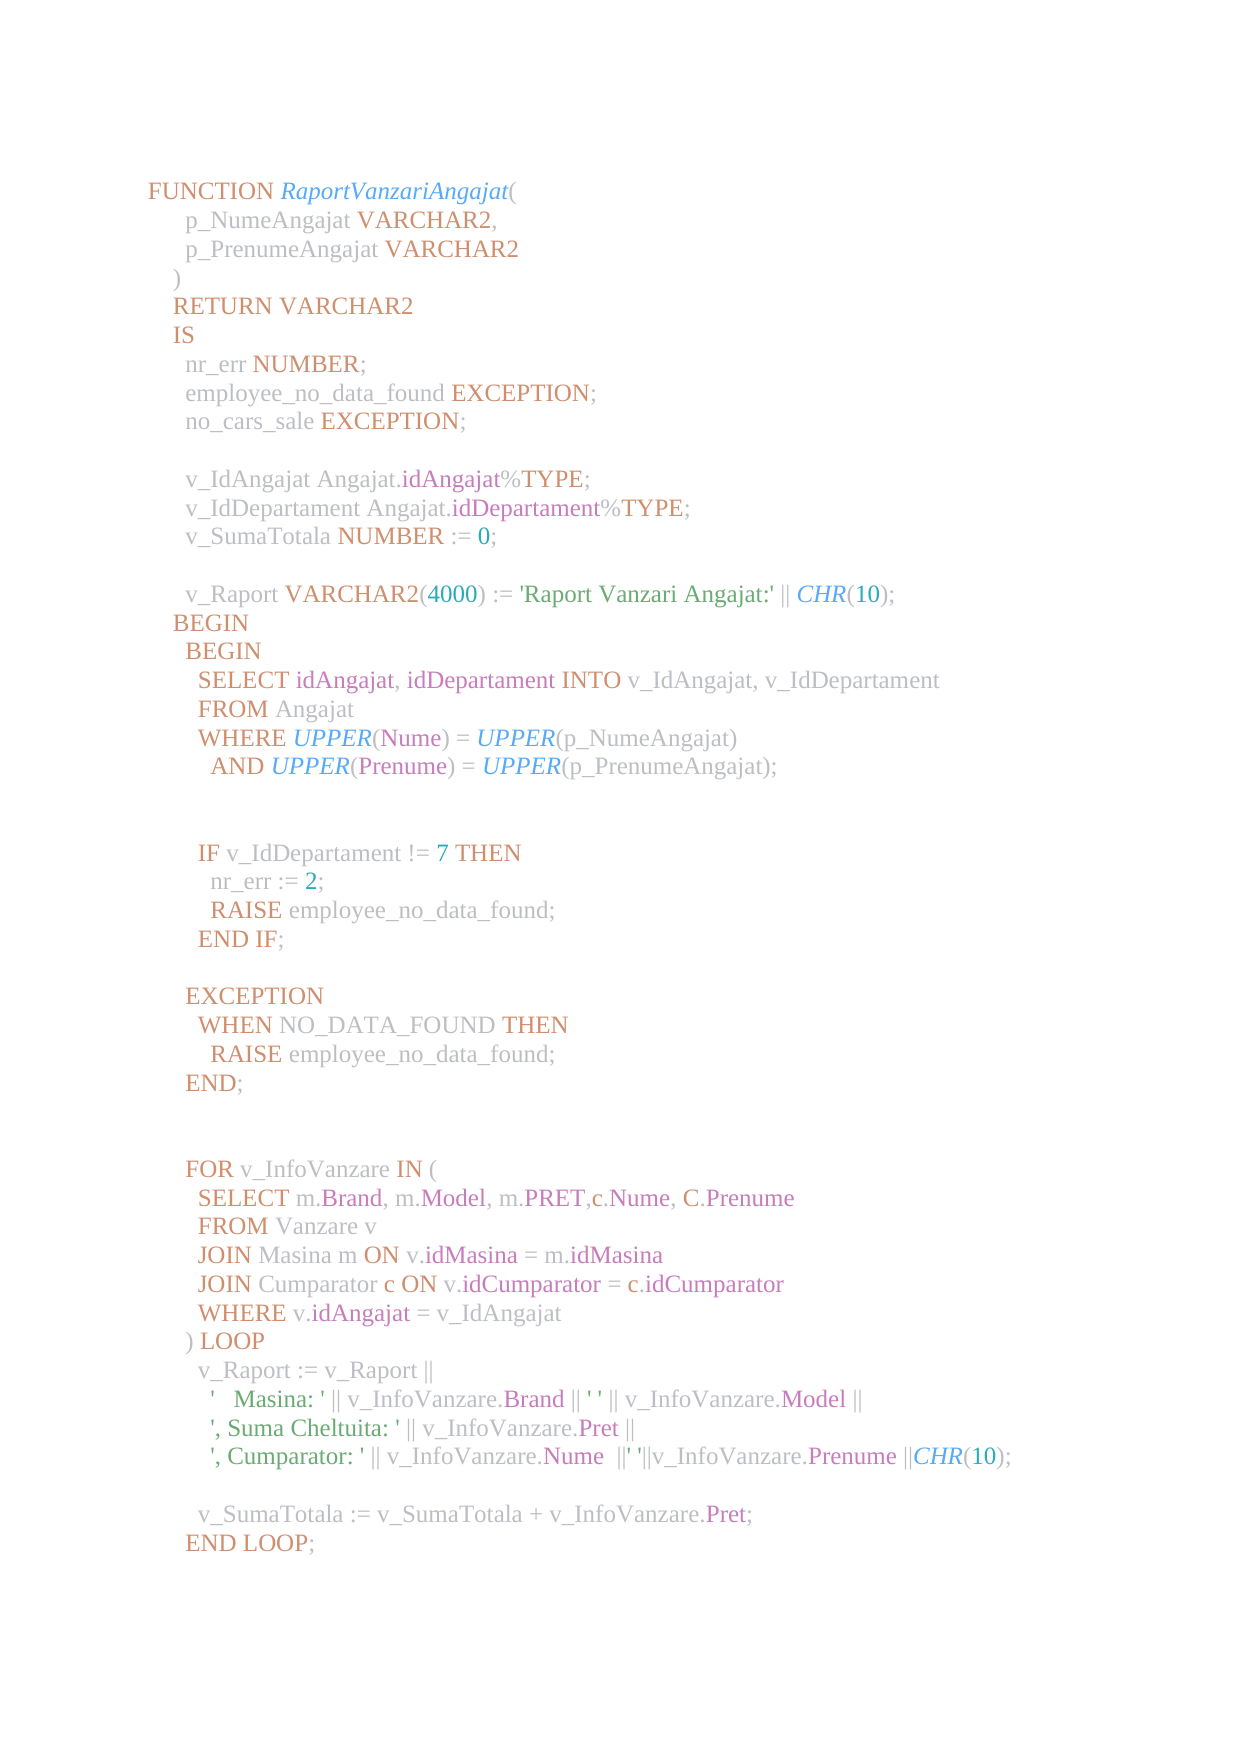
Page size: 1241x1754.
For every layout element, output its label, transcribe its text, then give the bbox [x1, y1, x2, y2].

text FUNCTION RaportVanzariAngajat( p_NumeAngajat VARCHAR2, p_PrenumeAngajat VARCHAR2 ) RETURN VARCHAR2 IS nr_err NUMBER; employee_no_data_found EXCEPTION; no_cars_sale EXCEPTION; v_IdAngajat Angajat.idAngajat%TYPE; v_IdDepartament Angajat.idDepartament%TYPE; v_SumaTotala NUMBER := 0; v_Raport VARCHAR2(4000) := 'Raport Vanzari Angajat:' || CHR(10); BEGIN BEGIN SELECT idAngajat, idDepartament INTO v_IdAngajat, v_IdDepartament FROM Angajat WHERE UPPER(Nume) = UPPER(p_NumeAngajat) AND UPPER(Prenume) = UPPER(p_PrenumeAngajat); IF v_IdDepartament != 7 THEN nr_err := 2; RAISE employee_no_data_found; END IF; EXCEPTION WHEN NO_DATA_FOUND THEN RAISE employee_no_data_found; END; FOR v_InfoVanzare IN ( SELECT m.Brand, m.Model, m.PRET,c.Nume, C.Prenume FROM Vanzare v JOIN Masina m ON v.idMasina = m.idMasina JOIN Cumparator c ON v.idCumparator = c.idCumparator WHERE v.idAngajat = v_IdAngajat ) LOOP v_Raport := v_Raport || ' Masina: ' || v_InfoVanzare.Brand || ' ' || v_InfoVanzare.Model || ', Suma Cheltuita: ' || v_InfoVanzare.Pret || ', Cumparator: ' || v_InfoVanzare.Nume ||' '||v_InfoVanzare.Prenume ||CHR(10); v_SumaTotala := v_SumaTotala + v_InfoVanzare.Pret; END LOOP; [148, 148, 1093, 1585]
